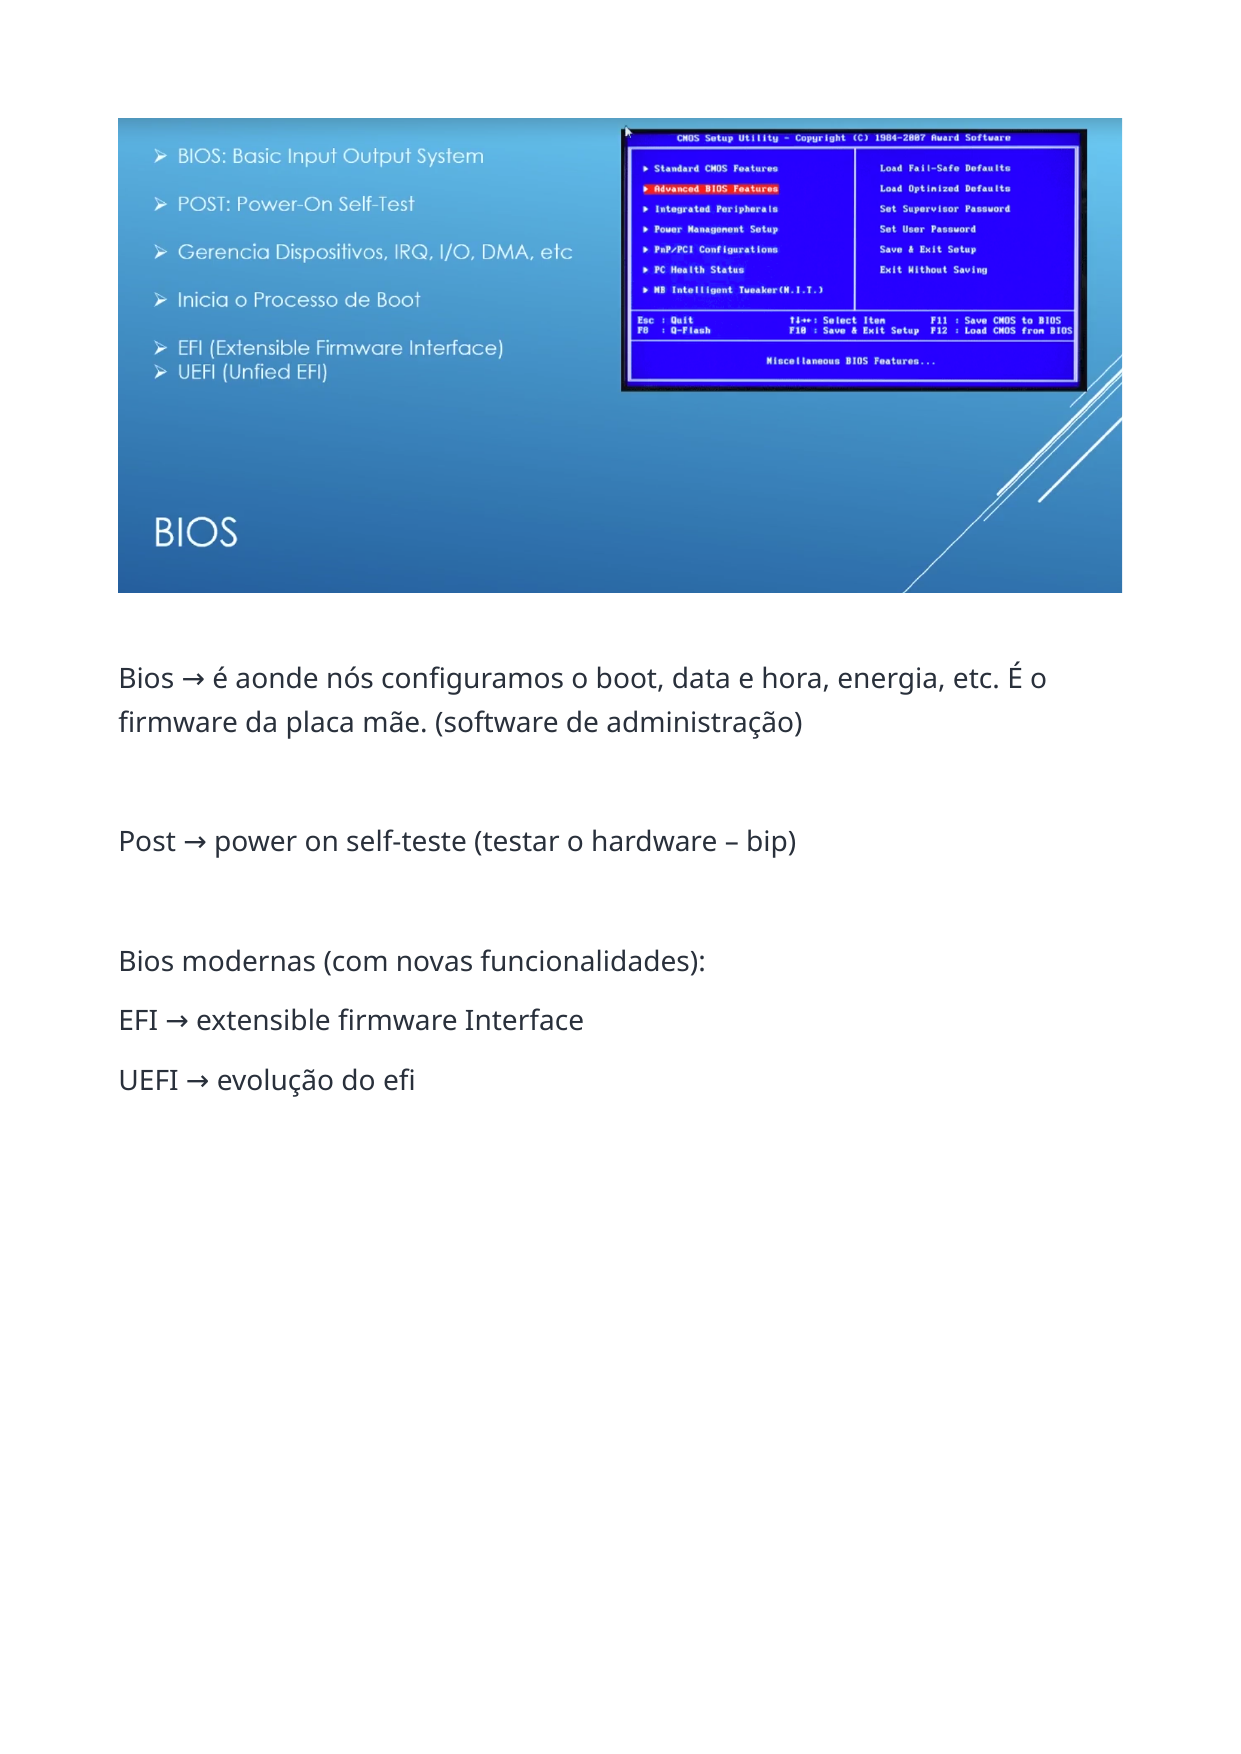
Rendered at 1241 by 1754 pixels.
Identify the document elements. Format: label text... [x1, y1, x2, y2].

text Bios modernas (com novas funcionalidades): [118, 941, 1122, 979]
text Post → power on self-teste (testar o hardware – bip) [118, 821, 1122, 860]
text UEFI → evolução do efi [118, 1060, 1122, 1098]
picture [118, 118, 1123, 593]
text EFI → extensible firmware Interface [118, 1001, 1122, 1039]
text Bios → é aonde nós configuramos o boot, data e hora, energia, etc. É o firmware da placa mãe. (software de administração) [118, 658, 1122, 740]
